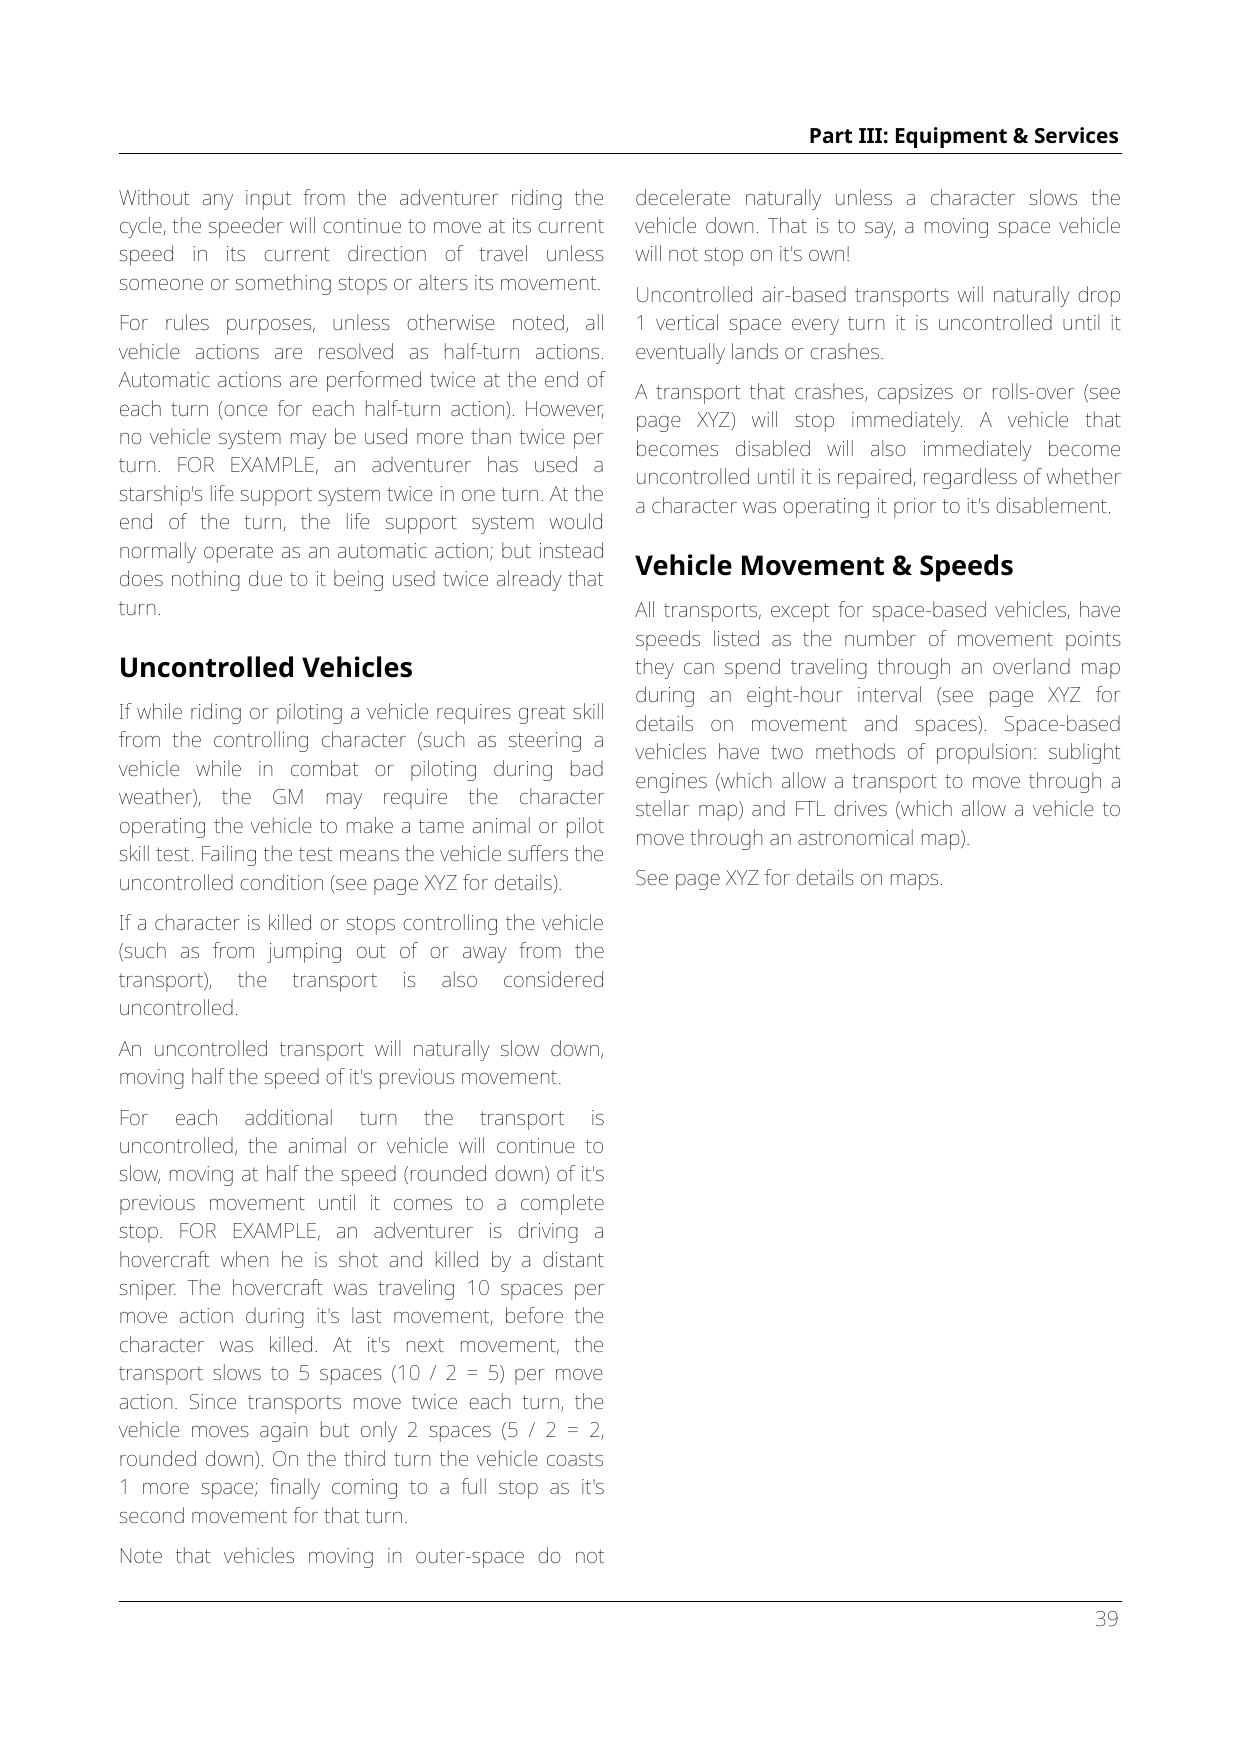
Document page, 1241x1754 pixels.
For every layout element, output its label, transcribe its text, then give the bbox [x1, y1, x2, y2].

text Vehicle Movement & Speeds [635, 546, 1122, 583]
text An uncontrolled transport will naturally slow down, moving half the speed of it's previous movement. [118, 1034, 605, 1091]
text If a character is killed or stops controlling the vehicle (such as from jumping out of or away from the transport), the transport is also considered uncontrolled. [118, 908, 605, 1022]
text Note that vehicles moving in outer-space do not [118, 1541, 605, 1569]
text Uncontrolled Vehicles [118, 648, 605, 685]
text decelerate naturally unless a character slows the vehicle down. That is to say, a moving space vehicle will not stop on it's own! [635, 183, 1122, 268]
text All transports, except for space-based vehicles, have speeds listed as the number of movement points they can spend traveling through an overland map during an eight-hour interval (see page XYZ for details on movement and spaces). Space-based vehicles have two methods of propulsion: sublight engines (which allow a transport to move through a stellar map) and FTL drives (which allow a vehicle to move through an astronomical map). [635, 595, 1122, 851]
text For each additional turn the transport is uncontrolled, the animal or vehicle will continue to slow, moving at half the speed (rounded down) of it's previous movement until it comes to a complete stop. FOR EXAMPLE, an adventurer is driving a hovercraft when he is shot and killed by a distant sniper. The hovercraft was traveling 10 spaces per move action during it's last movement, before the character was killed. At it's next movement, the transport slows to 5 spaces (10 / 2 = 5) per move action. Since transports move twice each turn, the vehicle moves again but only 2 spaces (5 / 2 = 2, rounded down). On the third turn the vehicle coasts 1 more space; finally coming to a full stop as it's second movement for that turn. [118, 1103, 605, 1529]
text For rules purposes, unless otherwise noted, all vehicle actions are resolved as half-turn actions. Automatic actions are performed twice at the end of each turn (once for each half-turn action). However, no vehicle system may be used more than twice per turn. FOR EXAMPLE, an adventurer has used a starship's life support system twice in one turn. At the end of the turn, the life support system would normally operate as an automatic action; but instead does nothing due to it being used twice already that turn. [118, 308, 605, 621]
text See page XYZ for details on maps. [635, 863, 1122, 892]
text Uncontrolled air-based transports will naturally drop 1 vertical space every turn it is uncontrolled until it eventually lands or crashes. [635, 280, 1122, 365]
text If while riding or piloting a vehicle requires great skill from the controlling character (such as steering a vehicle while in combat or piloting during bad weather), the GM may require the character operating the vehicle to make a tame animal or pilot skill test. Failing the test means the vehicle suffers the uncontrolled condition (see page XYZ for details). [118, 697, 605, 896]
text Without any input from the adventurer riding the cycle, the speeder will continue to move at its current speed in its current direction of travel unless someone or something stops or alters its movement. [118, 183, 605, 296]
text A transport that crashes, capsizes or rolls-over (see page XYZ) will stop immediately. A vehicle that becomes disabled will also immediately become uncontrolled until it is repaired, regardless of whether a character was operating it prior to it's disablement. [635, 377, 1122, 519]
